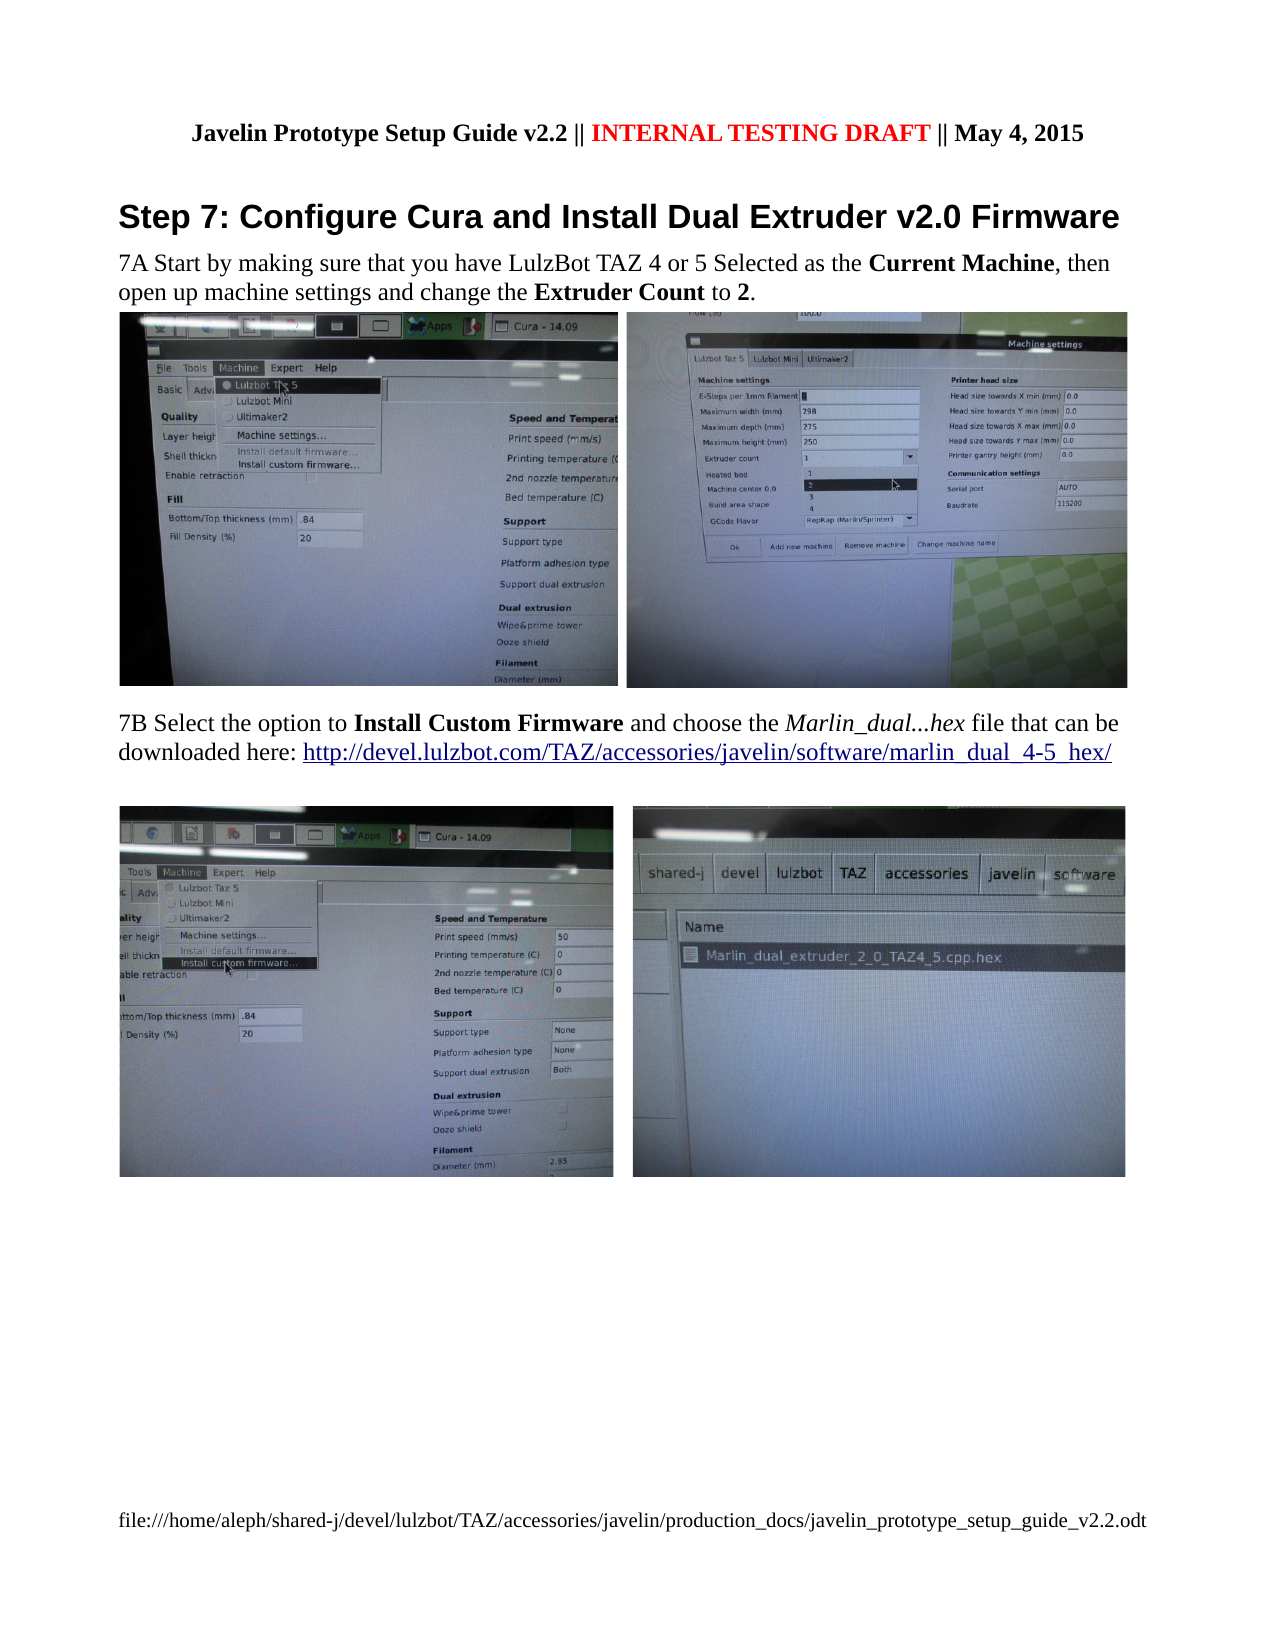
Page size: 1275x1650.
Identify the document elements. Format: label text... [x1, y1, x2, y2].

picture [632, 806, 1126, 1177]
picture [626, 312, 1128, 688]
text 7A Start by making sure that you have LulzBot TAZ 4 or 5 Selected as the Current Machine, then open up machine settings and change the Extruder Count to 2. [118, 248, 1157, 306]
picture [119, 312, 618, 686]
subtitle Step 7: Configure Cura and Install Dual Extruder v2.0 Firmware [118, 197, 1157, 236]
picture [119, 806, 614, 1177]
text 7B Select the option to Install Custom Firmware and choose the Marlin_dual...hex file that can be downloaded here: http://devel.lulzbot.com/TAZ/accessories/javelin/software/marlin_dual_4-5_hex/ [118, 708, 1157, 766]
